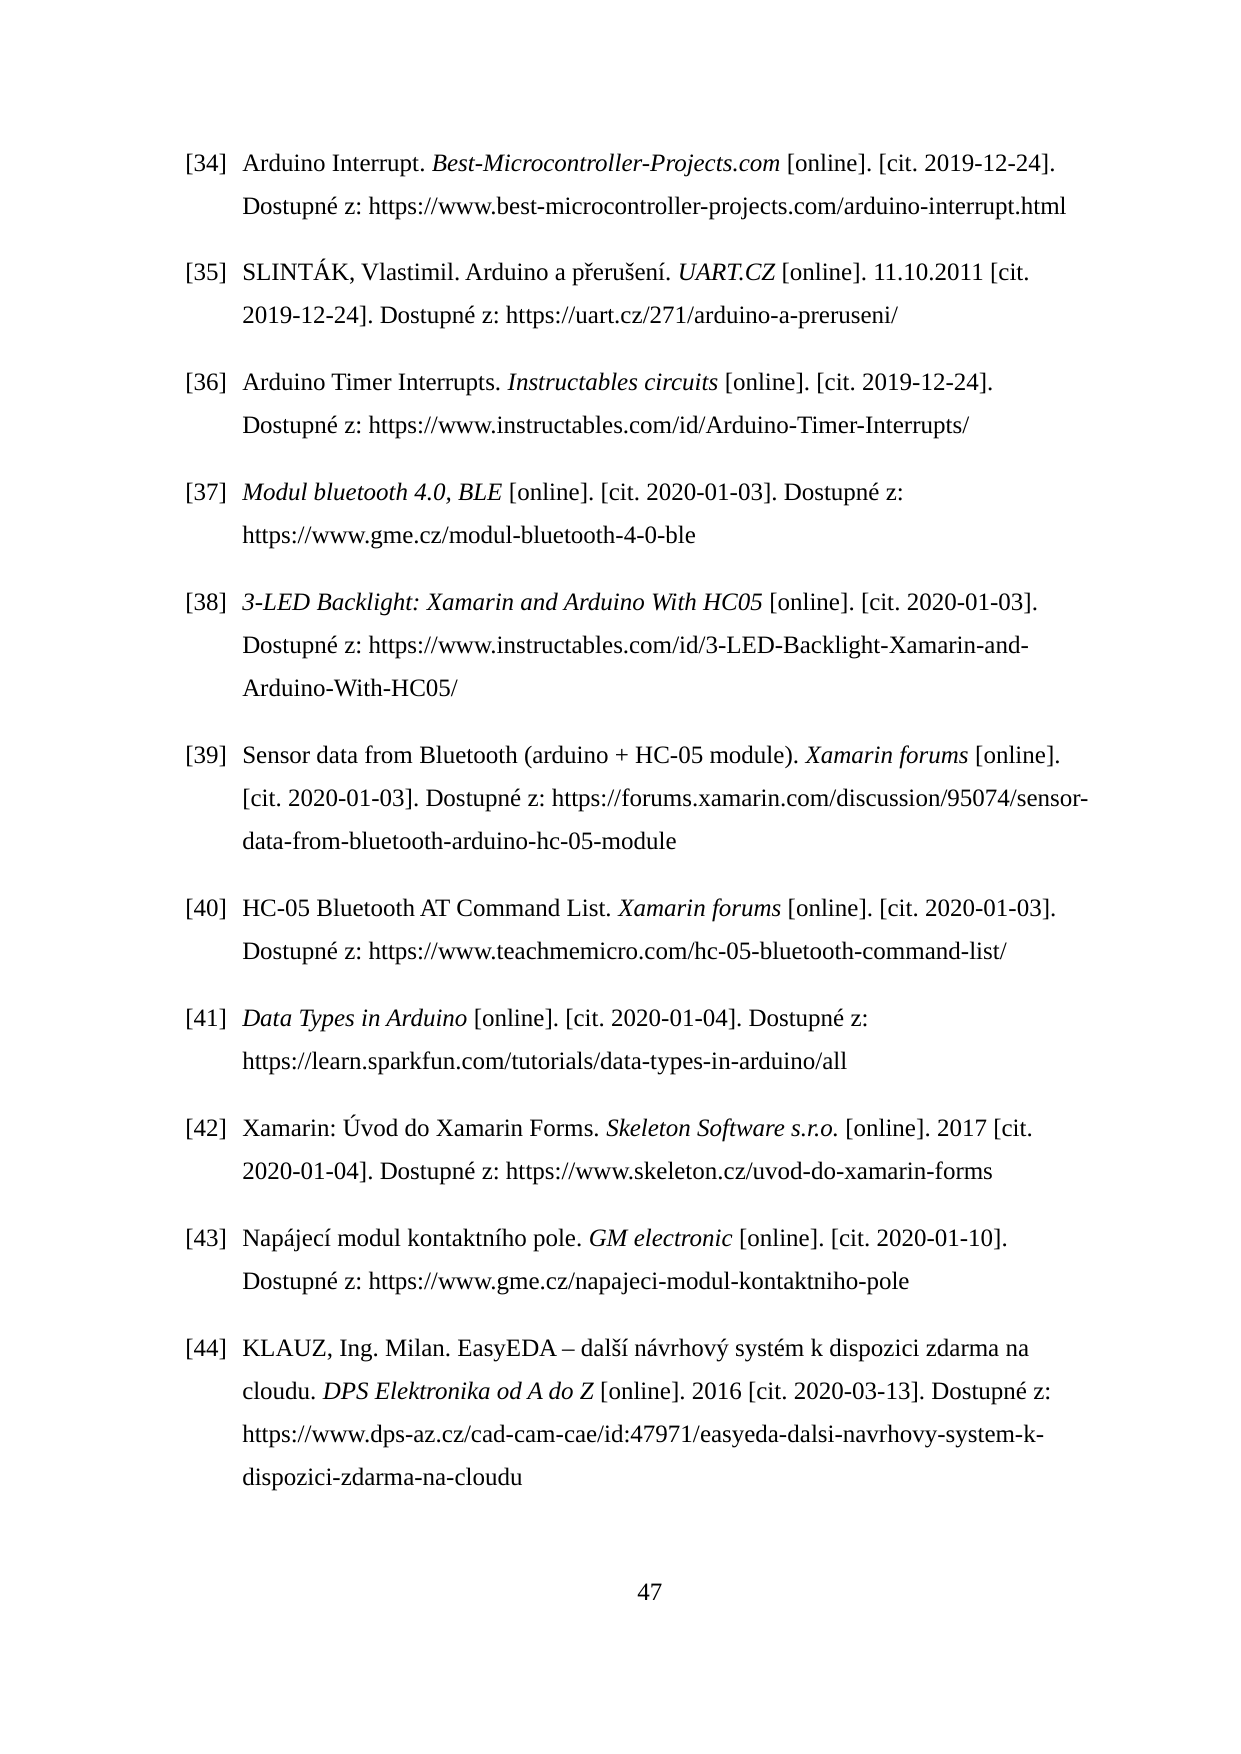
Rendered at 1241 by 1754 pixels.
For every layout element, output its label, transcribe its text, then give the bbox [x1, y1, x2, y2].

list Sensor data from Bluetooth (arduino + HC-05 module). Xamarin forums [online]. [cit. 2020-01-03]. Dostupné z: https://forums.xamarin.com/discussion/95074/sensor-data-from-bluetooth-arduino-hc-05-module [185, 740, 1093, 855]
list 3-LED Backlight: Xamarin and Arduino With HC05 [online]. [cit. 2020-01-03]. Dostupné z: https://www.instructables.com/id/3-LED-Backlight-Xamarin-and-Arduino-With-HC05/ [185, 587, 1093, 702]
list Arduino Timer Interrupts. Instructables circuits [online]. [cit. 2019-12-24]. Dostupné z: https://www.instructables.com/id/Arduino-Timer-Interrupts/ [185, 367, 1093, 439]
list HC-05 Bluetooth AT Command List. Xamarin forums [online]. [cit. 2020-01-03]. Dostupné z: https://www.teachmemicro.com/hc-05-bluetooth-command-list/ [185, 893, 1093, 965]
list Xamarin: Úvod do Xamarin Forms. Skeleton Software s.r.o. [online]. 2017 [cit. 2020-01-04]. Dostupné z: https://www.skeleton.cz/uvod-do-xamarin-forms [185, 1113, 1093, 1185]
list Napájecí modul kontaktního pole. GM electronic [online]. [cit. 2020-01-10]. Dostupné z: https://www.gme.cz/napajeci-modul-kontaktniho-pole [185, 1223, 1093, 1295]
list Data Types in Arduino [online]. [cit. 2020-01-04]. Dostupné z: https://learn.sparkfun.com/tutorials/data-types-in-arduino/all [185, 1003, 1093, 1075]
list SLINTÁK, Vlastimil. Arduino a přerušení. UART.CZ [online]. 11.10.2011 [cit. 2019-12-24]. Dostupné z: https://uart.cz/271/arduino-a-preruseni/ [185, 257, 1093, 329]
list Arduino Interrupt. Best-Microcontroller-Projects.com [online]. [cit. 2019-12-24]. Dostupné z: https://www.best-microcontroller-projects.com/arduino-interrupt.html [185, 148, 1093, 219]
list Modul bluetooth 4.0, BLE [online]. [cit. 2020-01-03]. Dostupné z: https://www.gme.cz/modul-bluetooth-4-0-ble [185, 477, 1093, 549]
list KLAUZ, Ing. Milan. EasyEDA – další návrhový systém k dispozici zdarma na cloudu. DPS Elektronika od A do Z [online]. 2016 [cit. 2020-03-13]. Dostupné z: https://www.dps-az.cz/cad-cam-cae/id:47971/easyeda-dalsi-navrhovy-system-k-dispozici-zdarma-na-cloudu [185, 1333, 1093, 1491]
